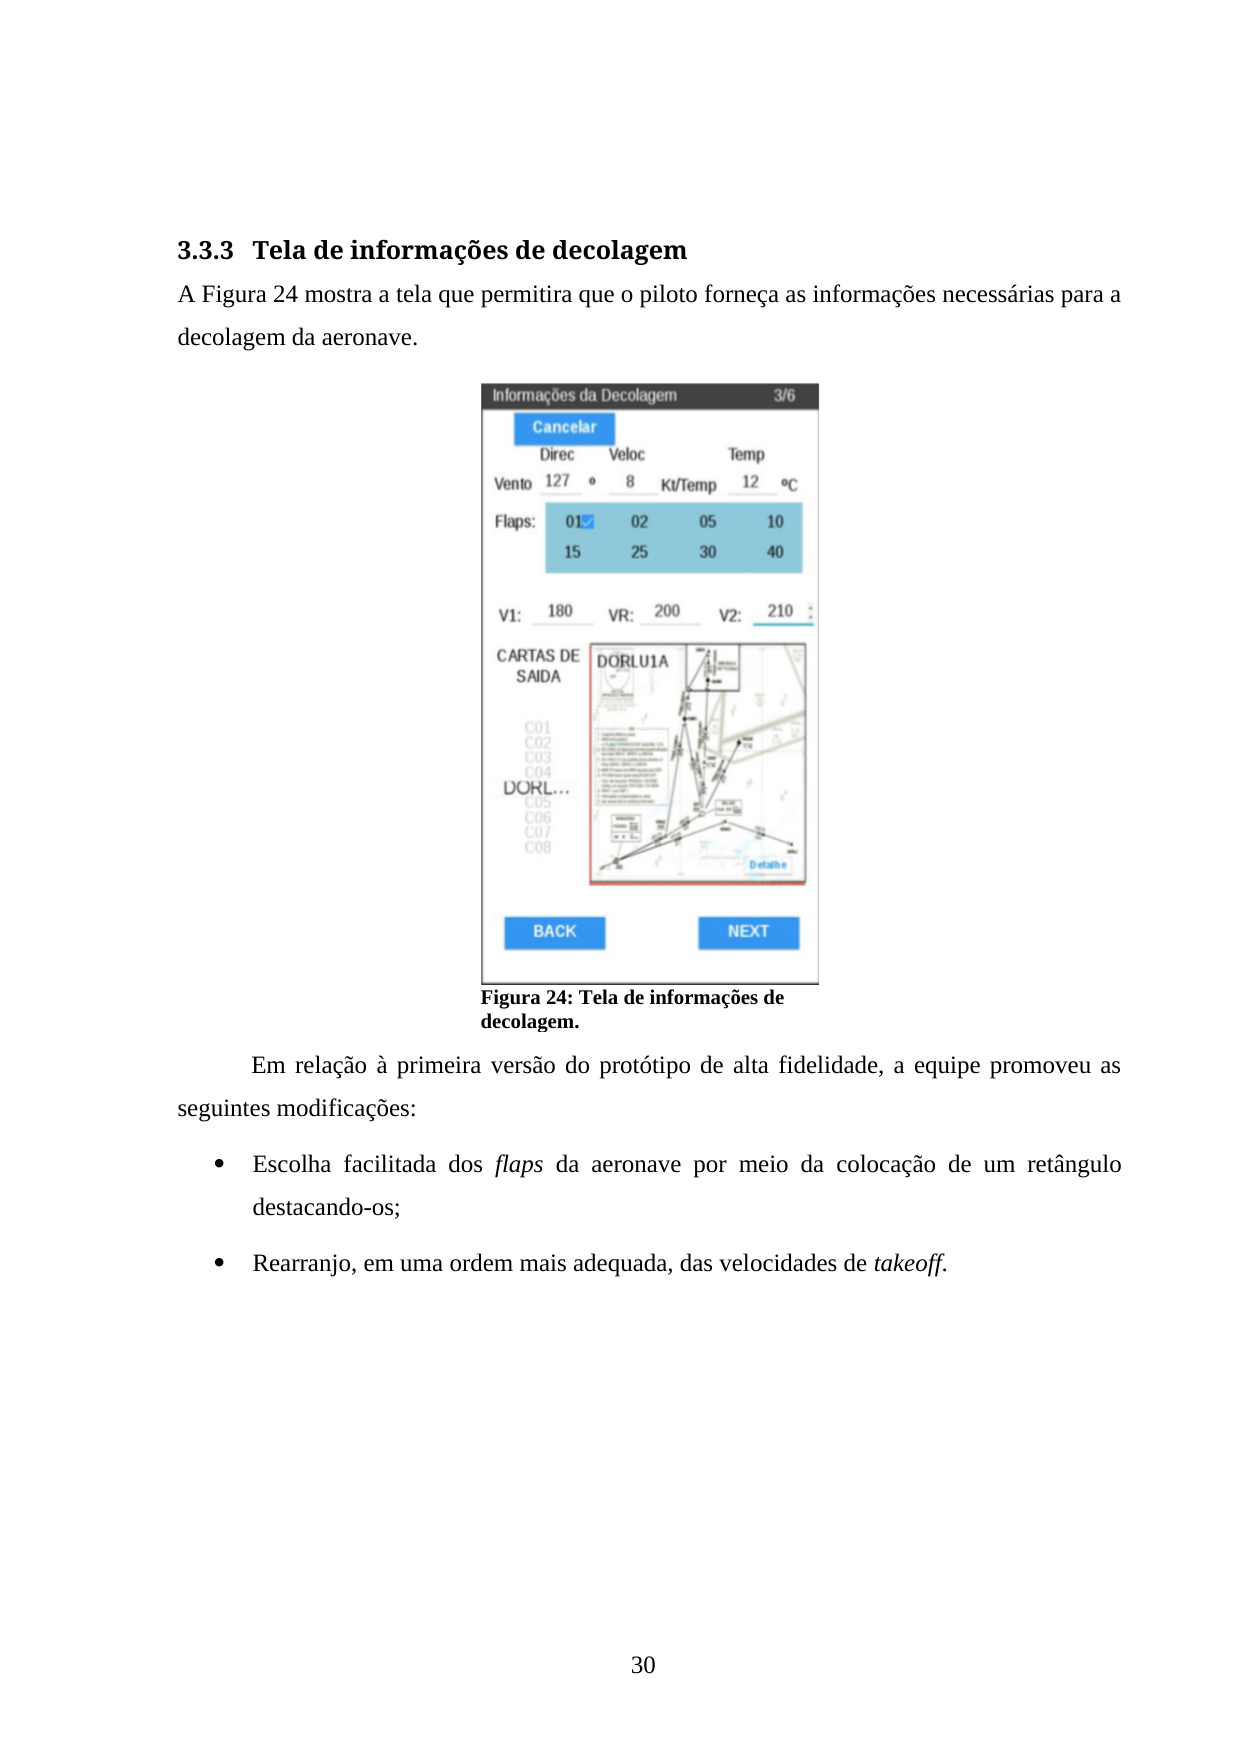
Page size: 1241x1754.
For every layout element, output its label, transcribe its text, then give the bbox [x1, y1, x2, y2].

subtitle Tela de informações de decolagem [177, 233, 1122, 267]
text A Figura 24 mostra a tela que permitira que o piloto forneça as informações necessárias para a decolagem da aeronave. [177, 279, 1122, 351]
list Rearranjo, em uma ordem mais adequada, das velocidades de takeoff. [215, 1248, 1122, 1276]
list Escolha facilitada dos flaps da aeronave por meio da colocação de um retângulo destacando-os; [215, 1149, 1122, 1221]
text Figura 24: Tela de informações de decolagem. [480, 985, 819, 1032]
text Em relação à primeira versão do protótipo de alta fidelidade, a equipe promoveu as seguintes modificações: [177, 1050, 1122, 1122]
picture [480, 383, 820, 985]
